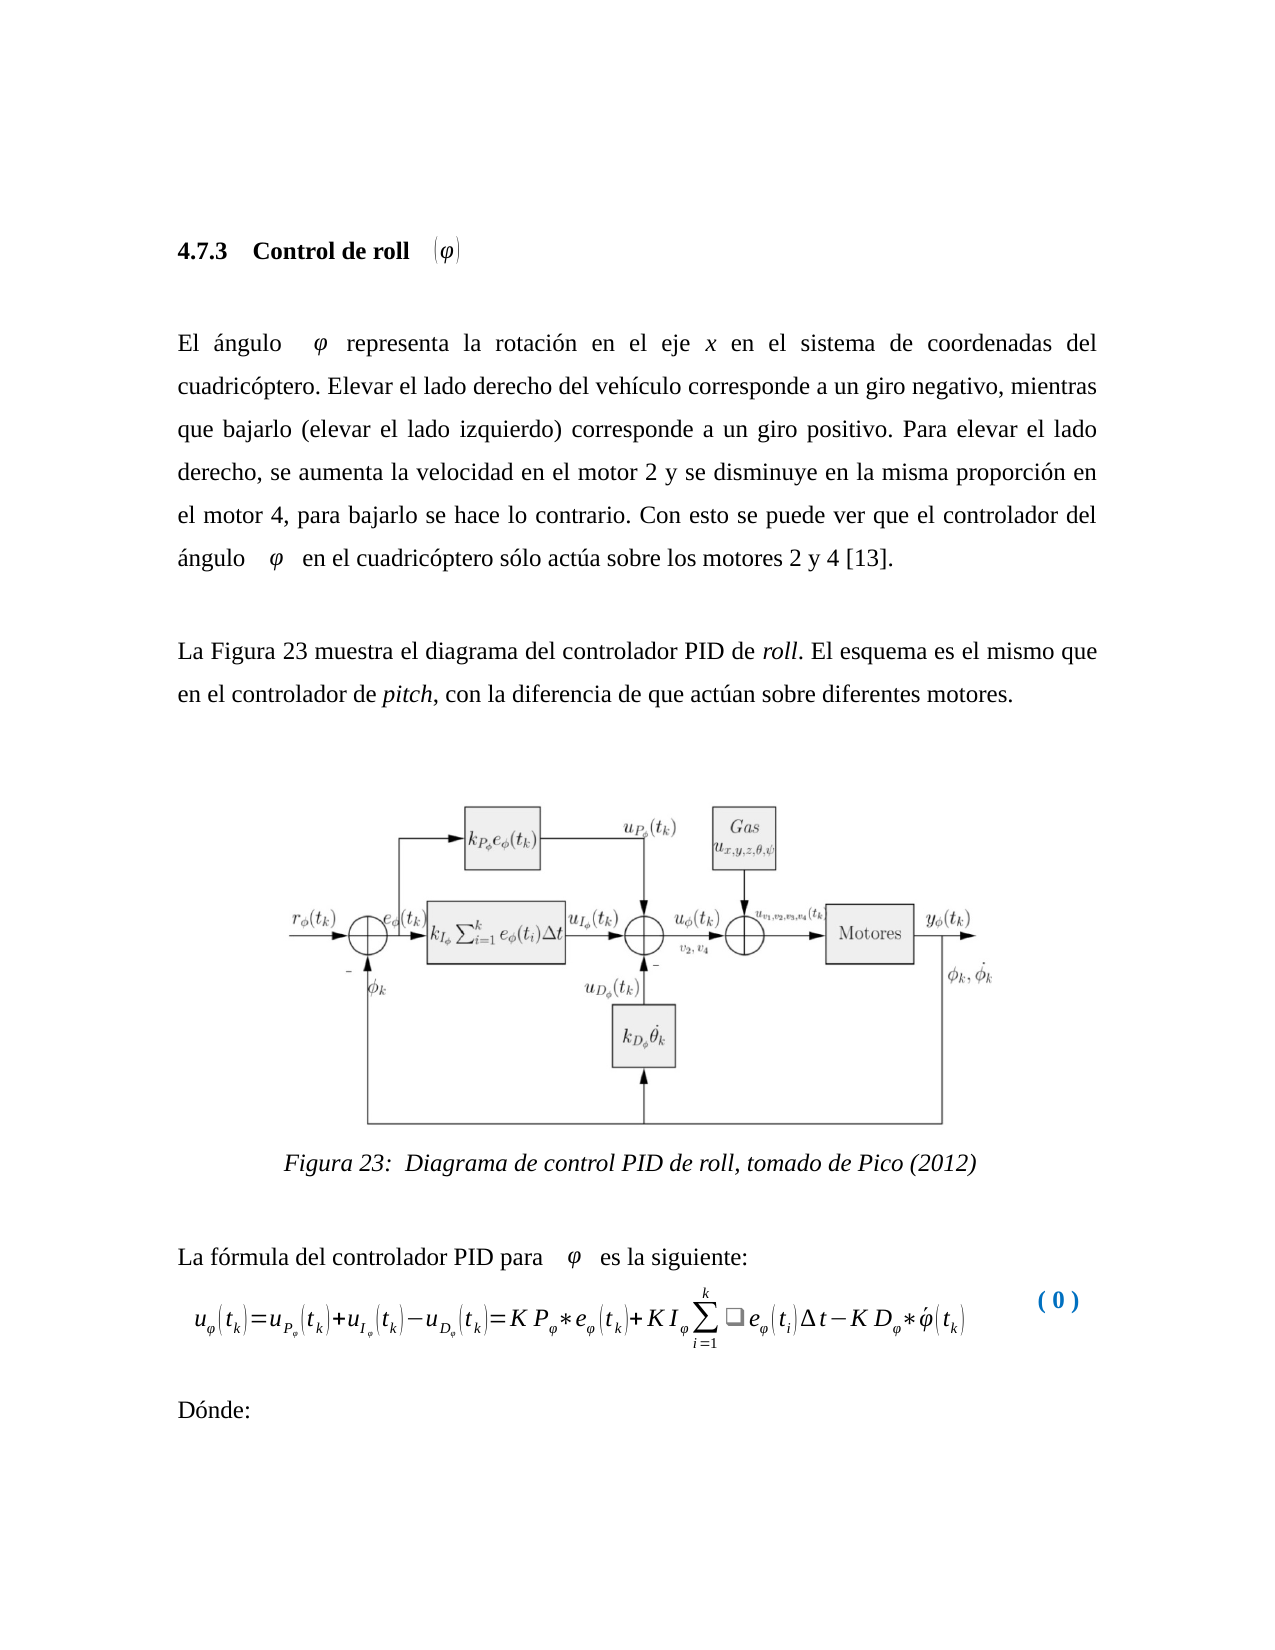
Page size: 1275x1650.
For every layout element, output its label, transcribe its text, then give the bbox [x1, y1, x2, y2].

picture [283, 785, 992, 1143]
text Dónde: [177, 1395, 1098, 1424]
table_header ( 0 ) [1026, 1285, 1128, 1395]
text La Figura 23 muestra el diagrama del controlador PID de roll. El esquema es el mismo que en el controlador de pitch, con la diferencia de que actúan sobre diferentes motores. [177, 636, 1098, 708]
subtitle Control de roll [177, 235, 1098, 266]
text El ángulo representa la rotación en el eje x en el sistema de coordenadas del cuadricóptero. Elevar el lado derecho del vehículo corresponde a un giro negativo, mientras que bajarlo (elevar el lado izquierdo) corresponde a un giro positivo. Para elevar el lado derecho, se aumenta la velocidad en el motor 2 y se disminuye en la misma proporción en el motor 4, para bajarlo se hace lo contrario. Con esto se puede ver que el controlador del ángulo en el cuadricóptero sólo actúa sobre los motores 2 y 4 [13]. [177, 328, 1098, 572]
table_header [165, 1285, 1026, 1395]
text Figura 23: Diagrama de control PID de roll, tomado de Pico (2012) [283, 1143, 992, 1177]
text La fórmula del controlador PID para es la siguiente: [177, 1242, 1098, 1270]
